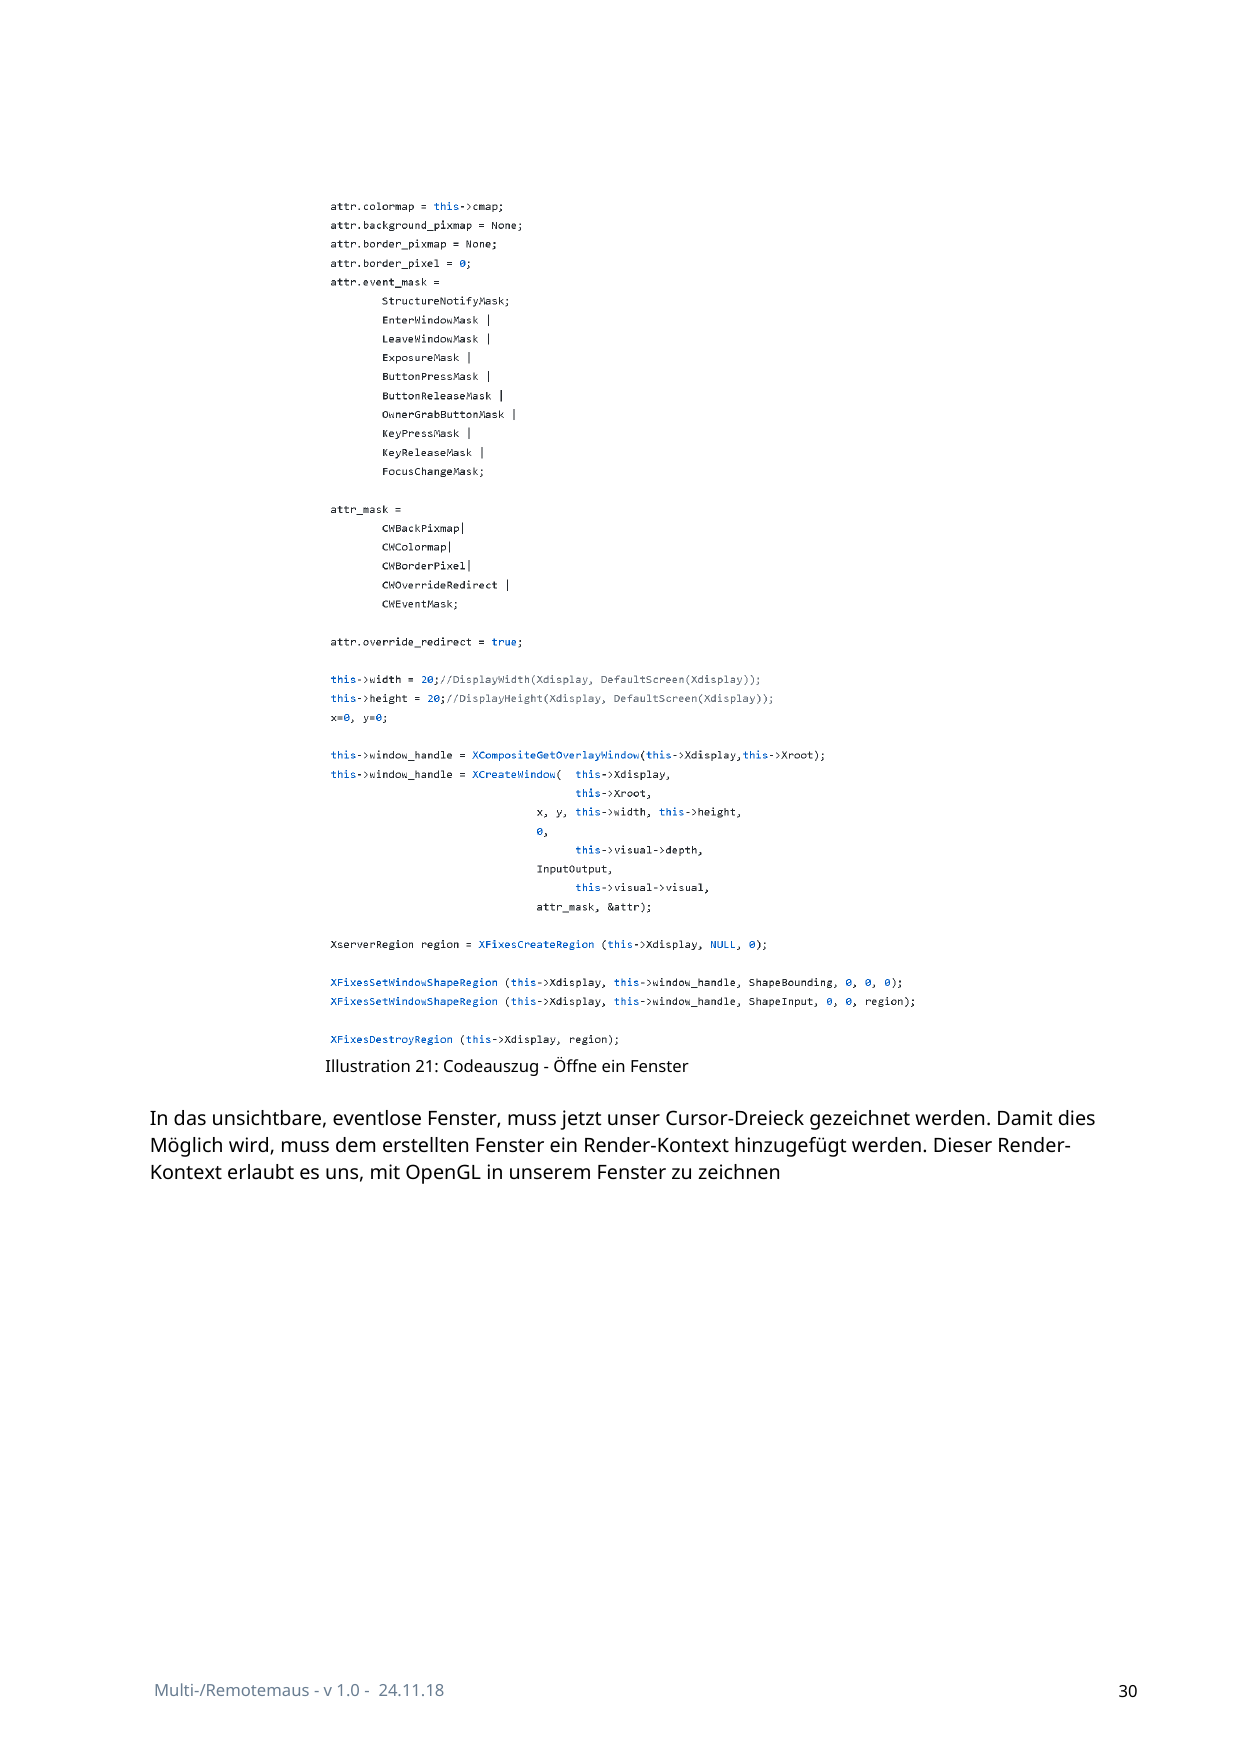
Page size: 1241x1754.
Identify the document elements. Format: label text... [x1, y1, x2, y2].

text Illustration 21: Codeauszug - Öffne ein Fenster [325, 1055, 935, 1077]
text In das unsichtbare, eventlose Fenster, muss jetzt unser Cursor-Dreieck gezeichnet werden. Damit dies Möglich wird, muss dem erstellten Fenster ein Render-Kontext hinzugefügt werden. Dieser Render-Kontext erlaubt es uns, mit OpenGL in unserem Fenster zu zeichnen [149, 1104, 1136, 1185]
picture [325, 192, 936, 1055]
